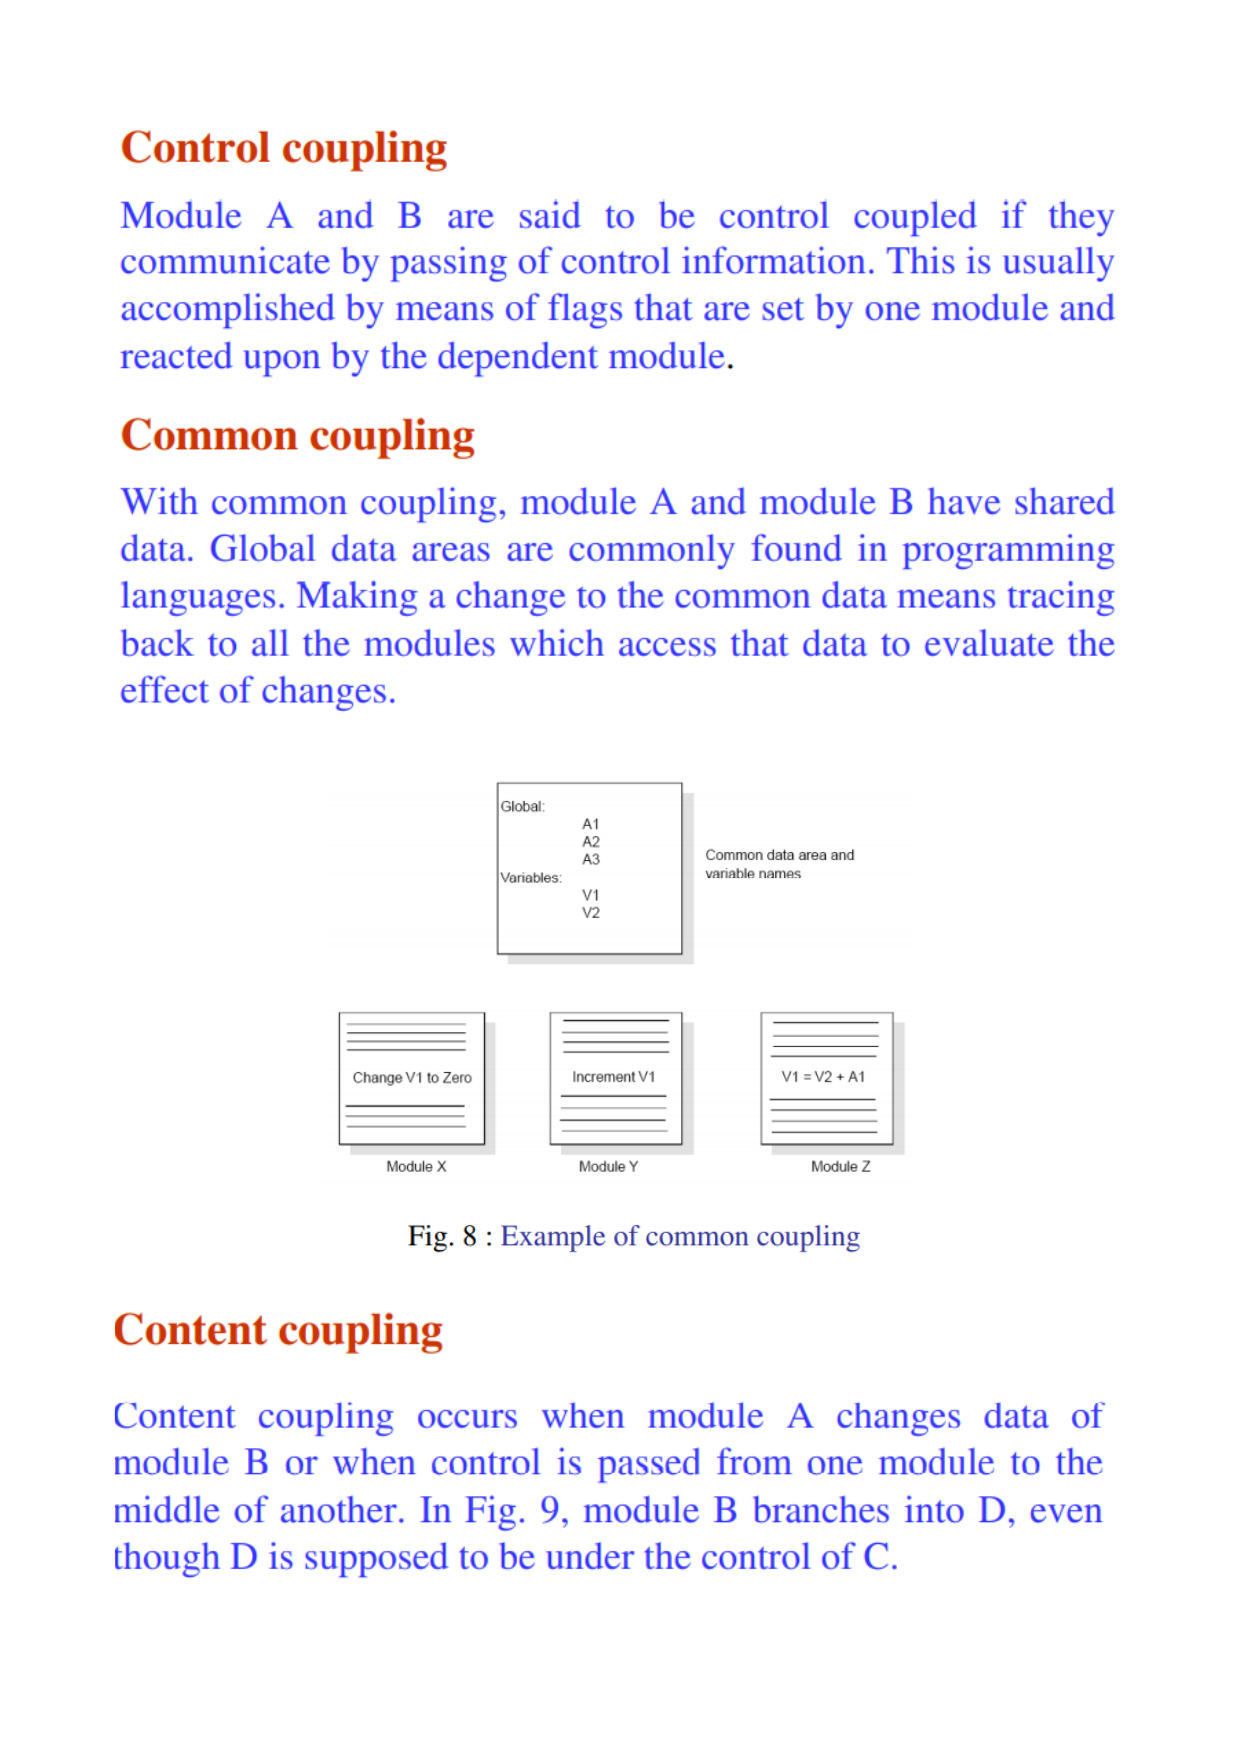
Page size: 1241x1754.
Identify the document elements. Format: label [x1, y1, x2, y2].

picture [114, 1310, 1119, 1602]
picture [322, 742, 918, 1267]
picture [118, 118, 1123, 722]
